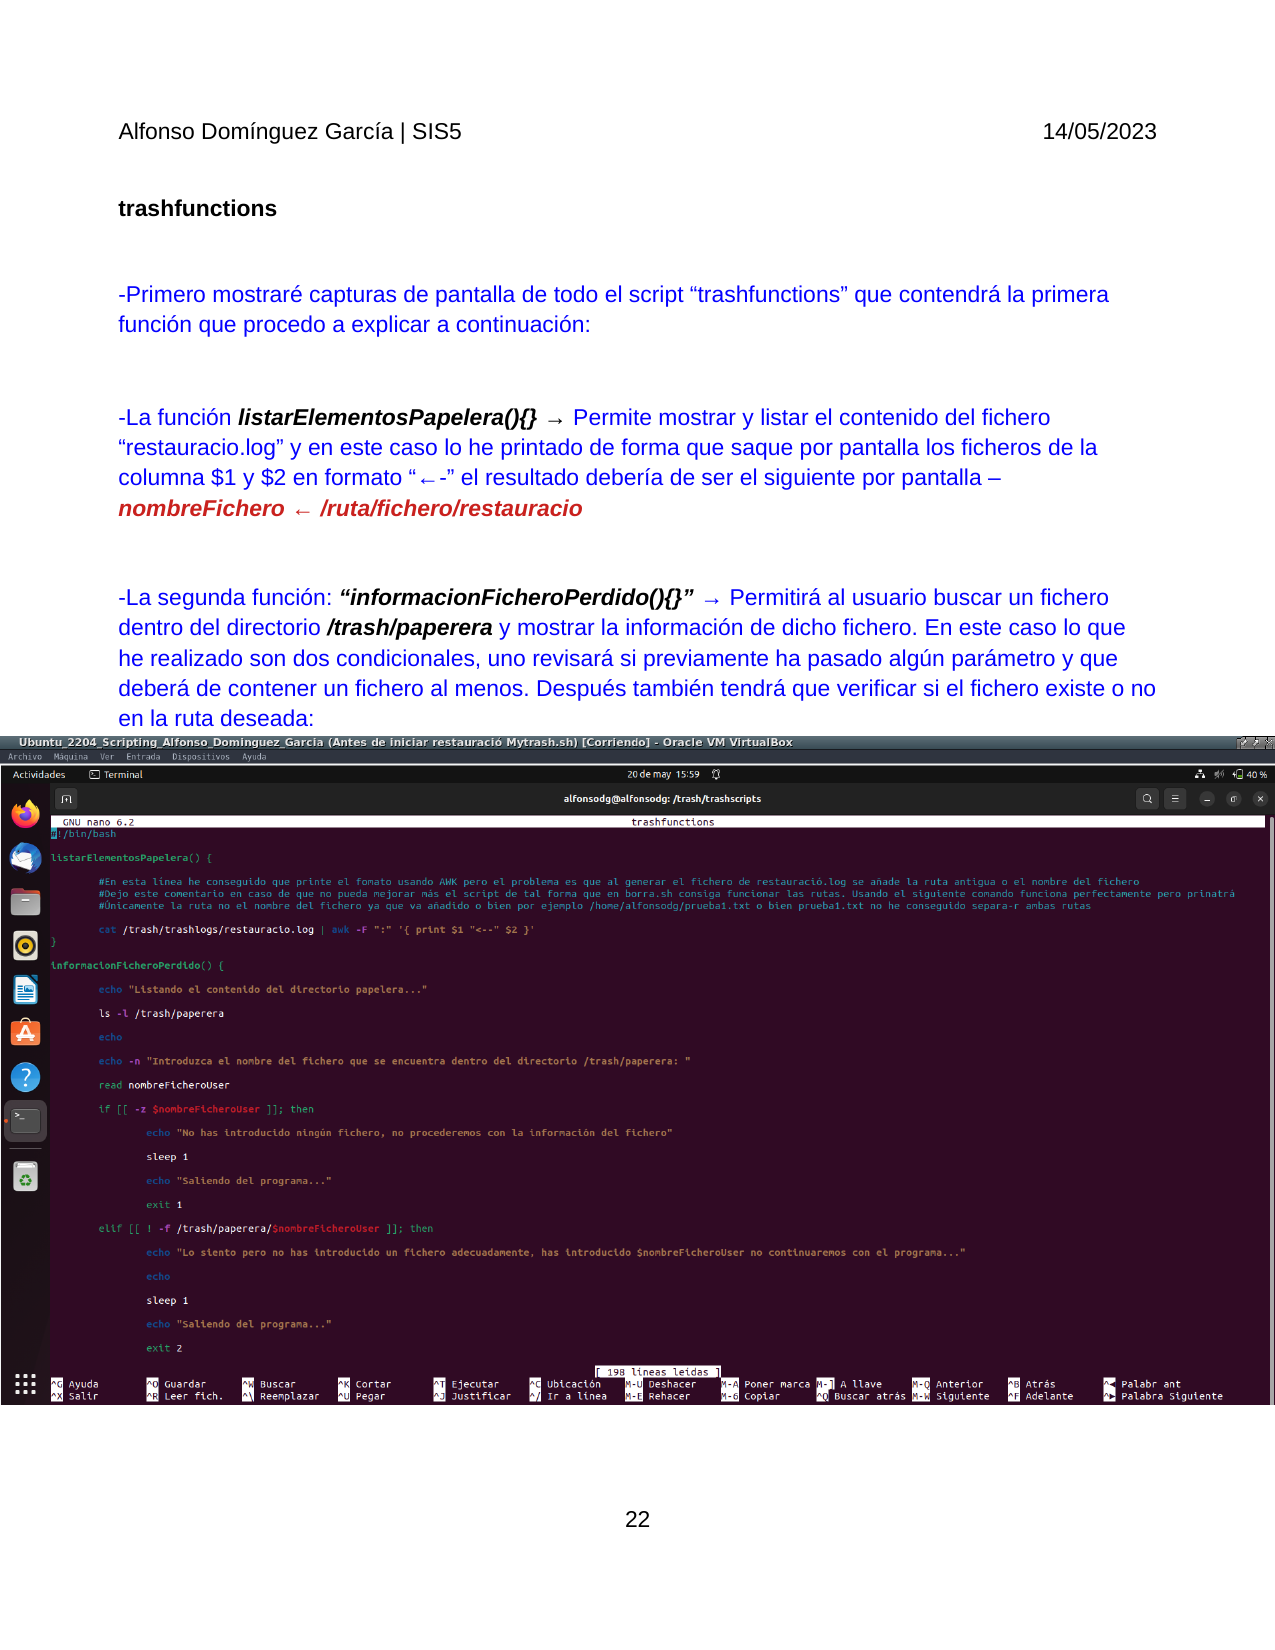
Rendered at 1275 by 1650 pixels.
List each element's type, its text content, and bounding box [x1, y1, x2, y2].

subtitle trashfunctions [118, 195, 1157, 221]
text -La segunda función: “informacionFicheroPerdido(){}” → Permitirá al usuario buscar un fichero dentro del directorio /trash/paperera y mostrar la información de dicho fichero. En este caso lo que he realizado son dos condicionales, uno revisará si previamente ha pasado algún parámetro y que deberá de contener un fichero al menos. Después también tendrá que verificar si el fichero existe o no en la ruta deseada: [118, 584, 1157, 731]
text -La función listarElementosPapelera(){} → Permite mostrar y listar el contenido del fichero “restauracio.log” y en este caso lo he printado de forma que saque por pantalla los ficheros de la columna $1 y $2 en formato “←-” el resultado debería de ser el siguiente por pantalla – nombreFichero ← /ruta/fichero/restauracio [118, 404, 1157, 521]
text -Primero mostraré capturas de pantalla de todo el script “trashfunctions” que contendrá la primera función que procedo a explicar a continuación: [118, 281, 1157, 338]
picture [0, 736, 1275, 1405]
